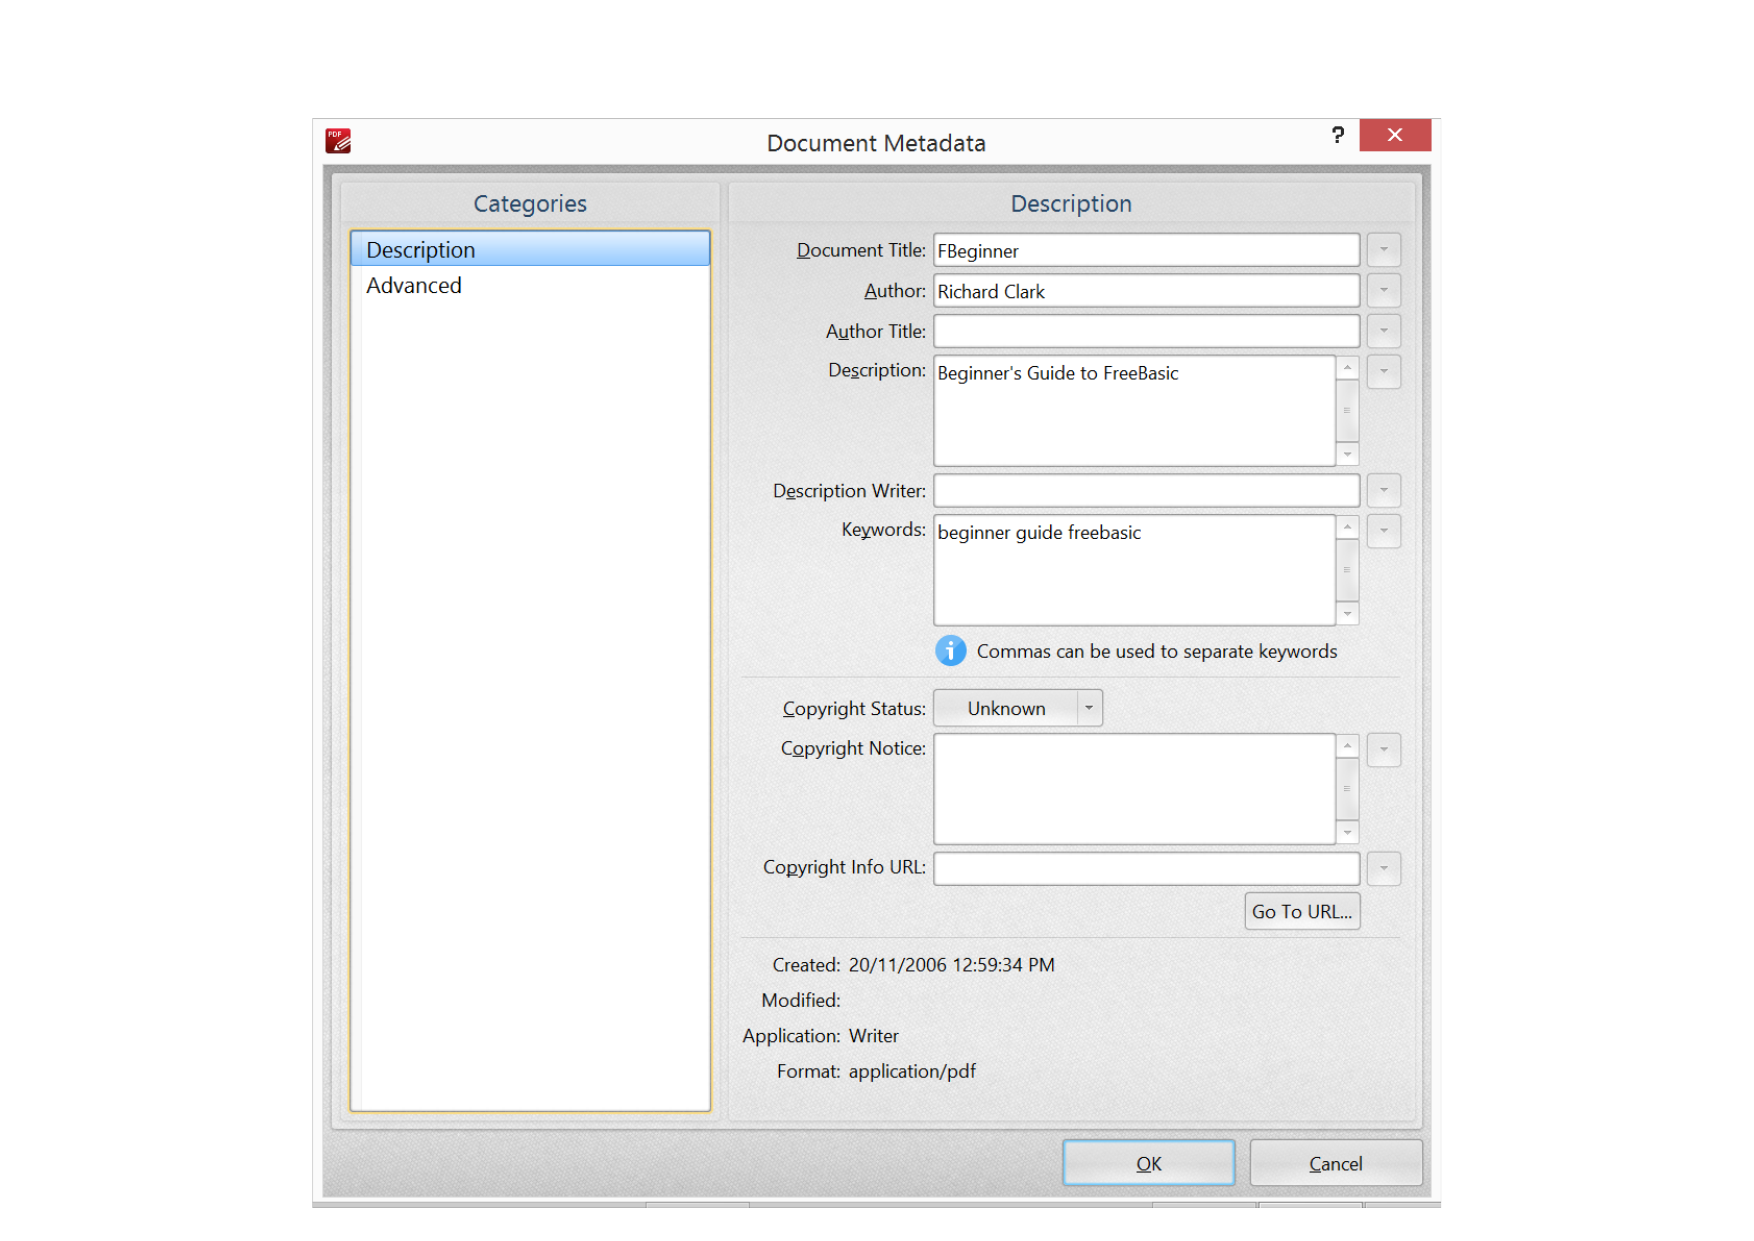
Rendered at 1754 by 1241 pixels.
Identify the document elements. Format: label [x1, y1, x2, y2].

picture [312, 118, 1442, 1208]
